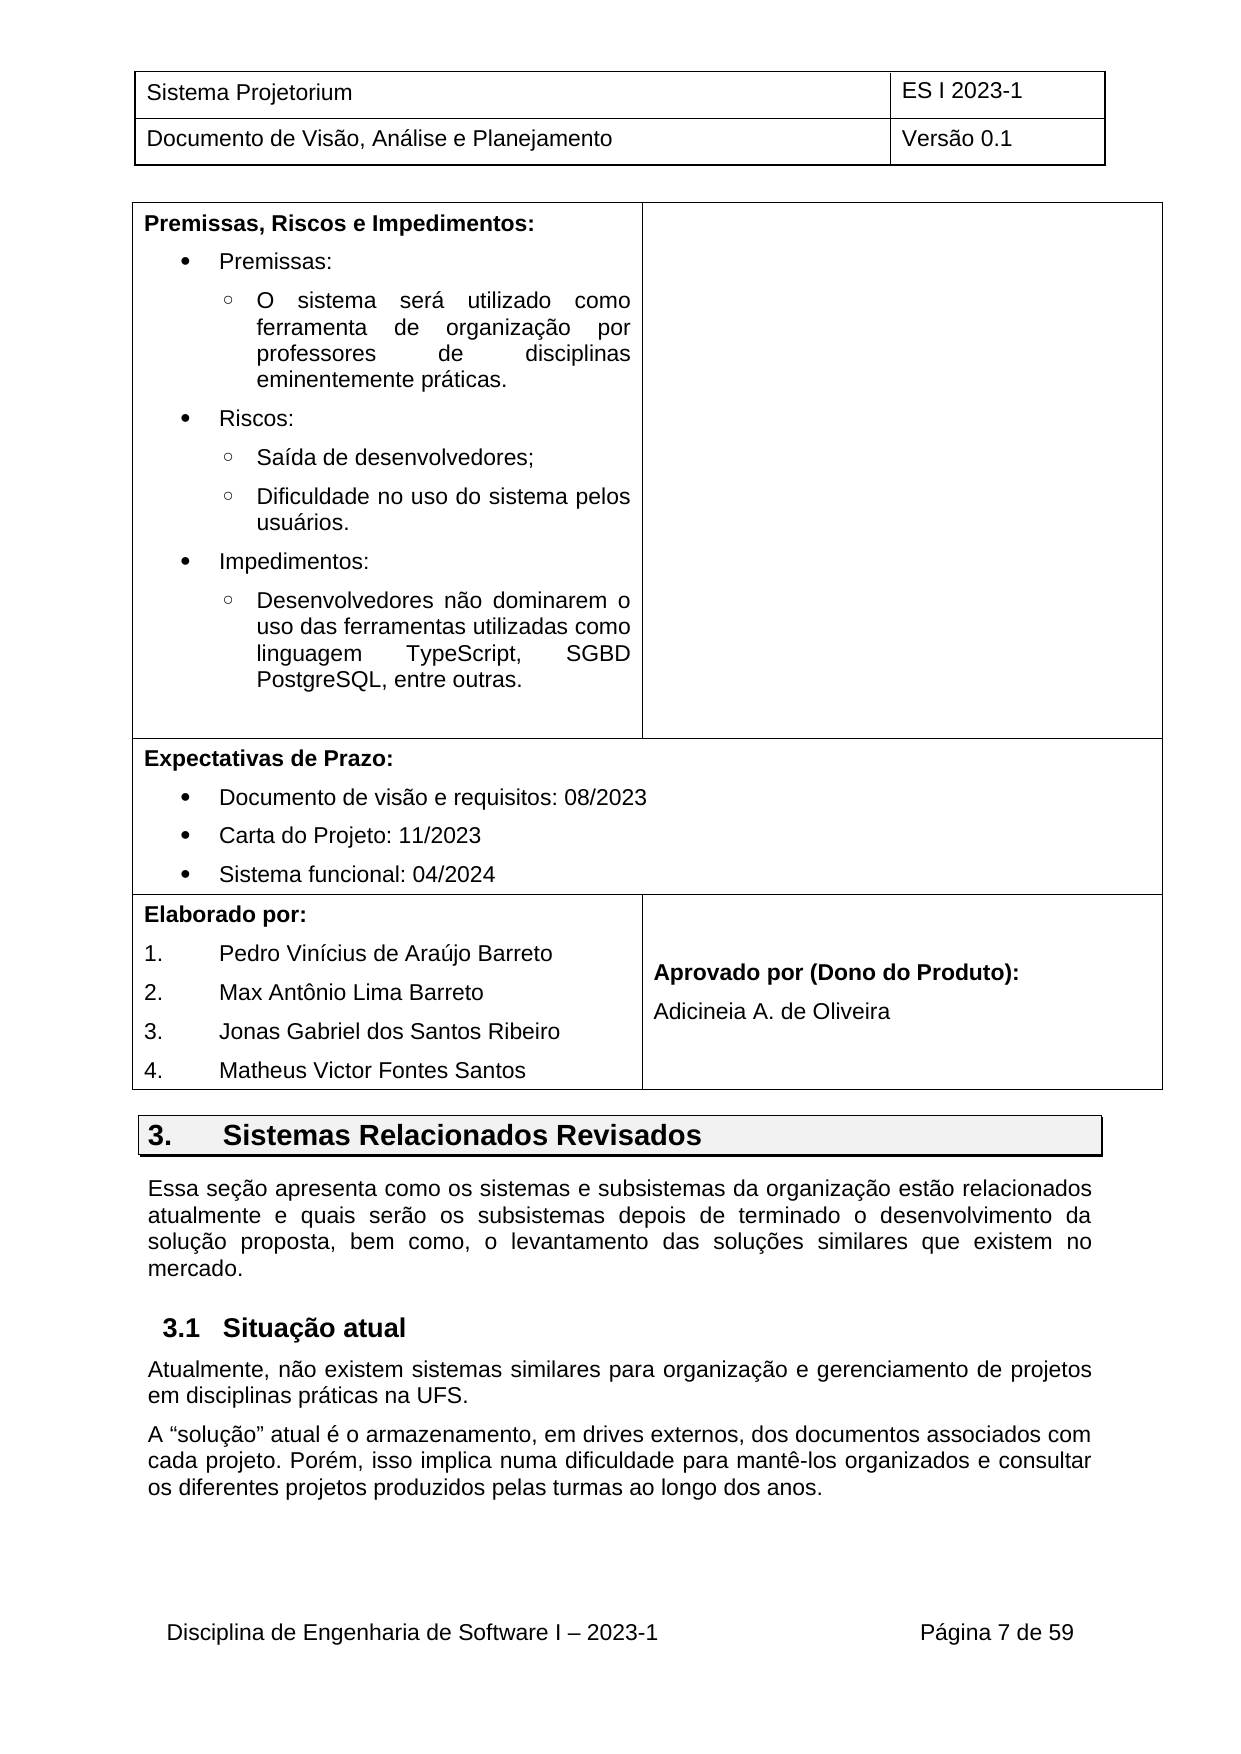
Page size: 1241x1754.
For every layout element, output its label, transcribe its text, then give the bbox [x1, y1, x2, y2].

table_cell Premissas, Riscos e Impedimentos: Premissas: O sistema será utilizado como ferramenta de organização por professores de disciplinas eminentemente práticas. Riscos: Saída de desenvolvedores; Dificuldade no uso do sistema pelos usuários. Impedimentos: Desenvolvedores não dominarem o uso das ferramentas utilizadas como linguagem TypeScript, SGBD PostgreSQL, entre outras. [133, 203, 642, 737]
table_cell Expectativas de Prazo: Documento de visão e requisitos: 08/2023 Carta do Projeto: 11/2023 Sistema funcional: 04/2024 [133, 739, 1162, 894]
subtitle Situação atual [162, 1312, 1092, 1343]
subtitle Sistemas Relacionados Revisados [139, 1116, 1101, 1154]
text Essa seção apresenta como os sistemas e subsistemas da organização estão relacionados atualmente e quais serão os subsistemas depois de terminado o desenvolvimento da solução proposta, bem como, o levantamento das soluções similares que existem no mercado. [148, 1175, 1092, 1281]
table_cell Aprovado por (Dono do Produto): Adicineia A. de Oliveira [643, 895, 1162, 1089]
text Atualmente, não existem sistemas similares para organização e gerenciamento de projetos em disciplinas práticas na UFS. [148, 1356, 1092, 1408]
text A “solução” atual é o armazenamento, em drives externos, dos documentos associados com cada projeto. Porém, isso implica numa dificuldade para mantê-los organizados e consultar os diferentes projetos produzidos pelas turmas ao longo dos anos. [148, 1421, 1092, 1500]
table_cell Elaborado por: Pedro Vinícius de Araújo Barreto Max Antônio Lima Barreto Jonas Gabriel dos Santos Ribeiro Matheus Victor Fontes Santos [133, 895, 642, 1089]
